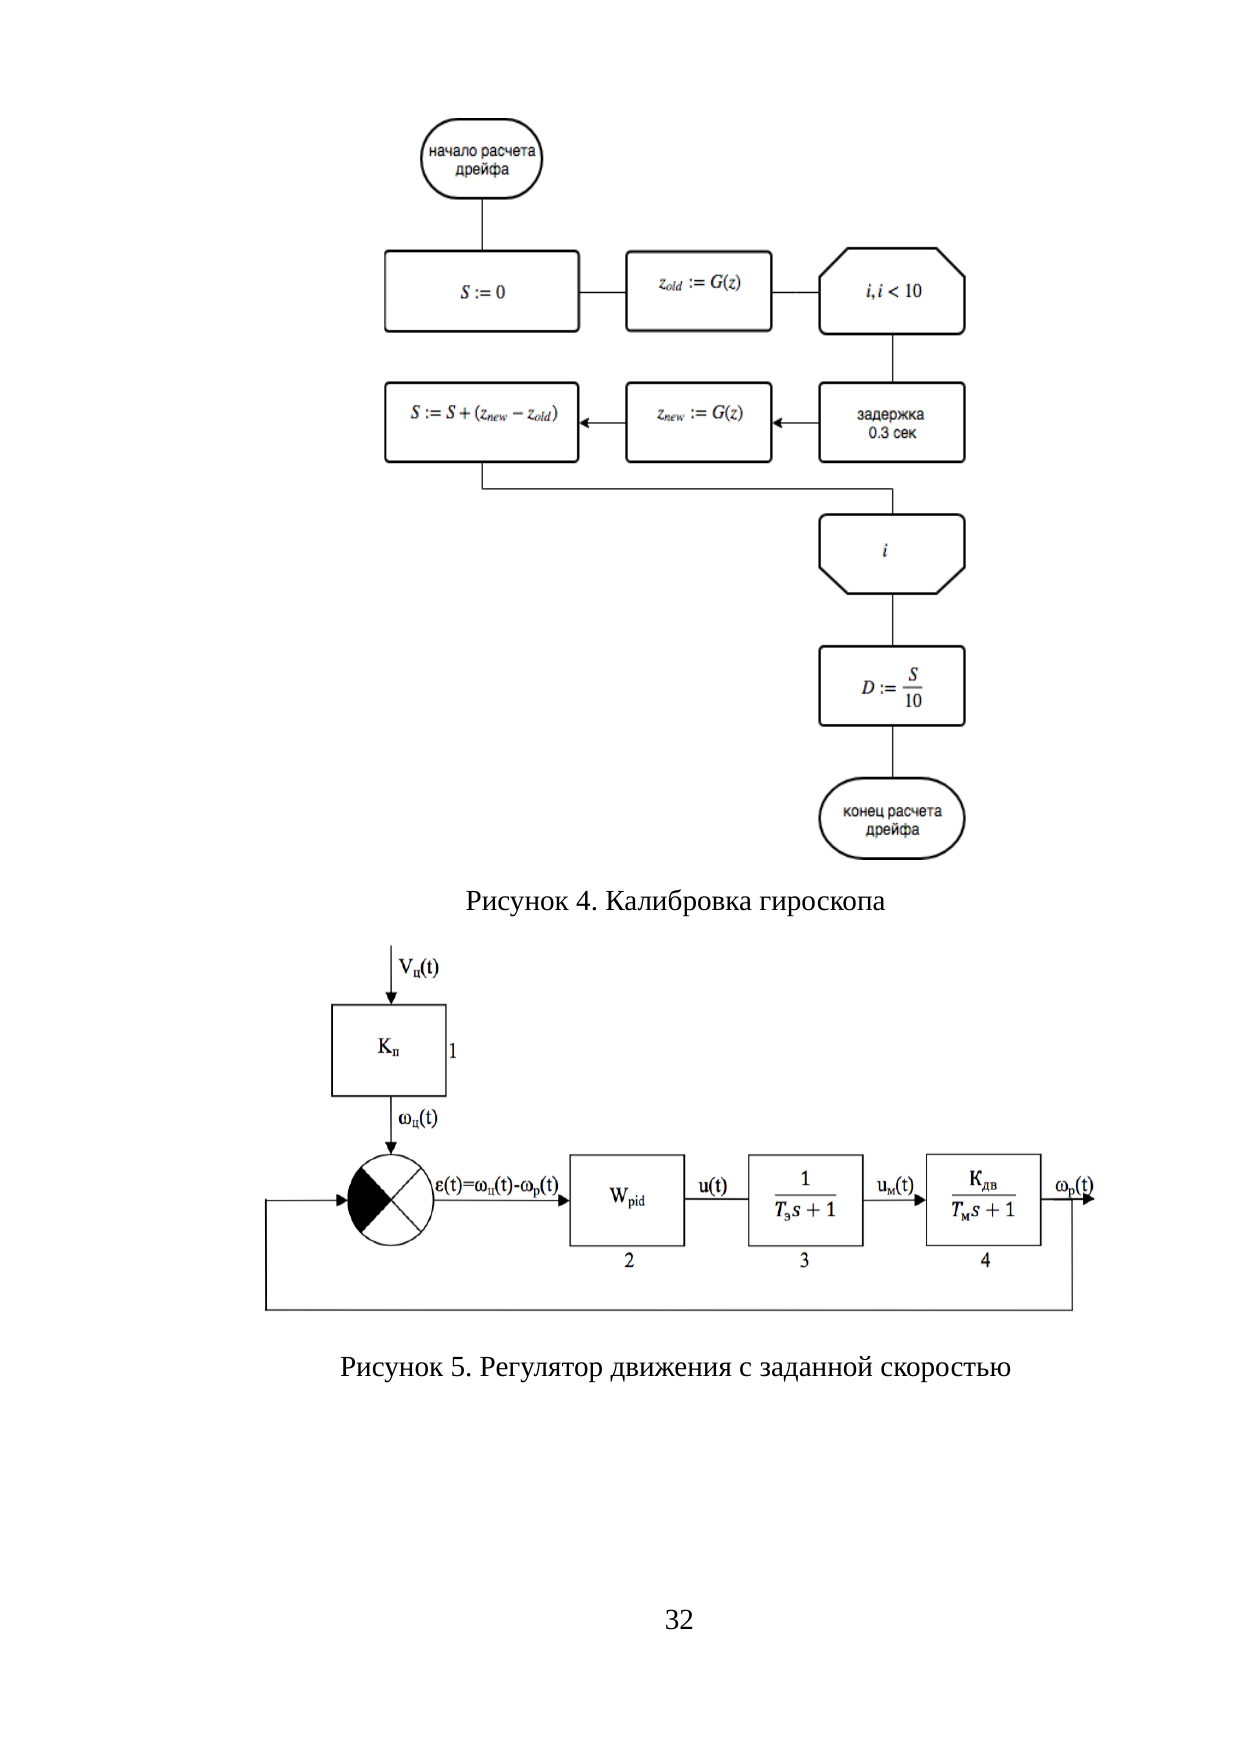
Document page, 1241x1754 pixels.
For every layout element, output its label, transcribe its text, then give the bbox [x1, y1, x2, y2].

picture [253, 933, 1098, 1326]
text Рисунок 5. Регулятор движения с заданной скоростью [177, 933, 1181, 1383]
picture [384, 118, 967, 860]
text Рисунок 4. Калибровка гироскопа [177, 118, 1181, 917]
